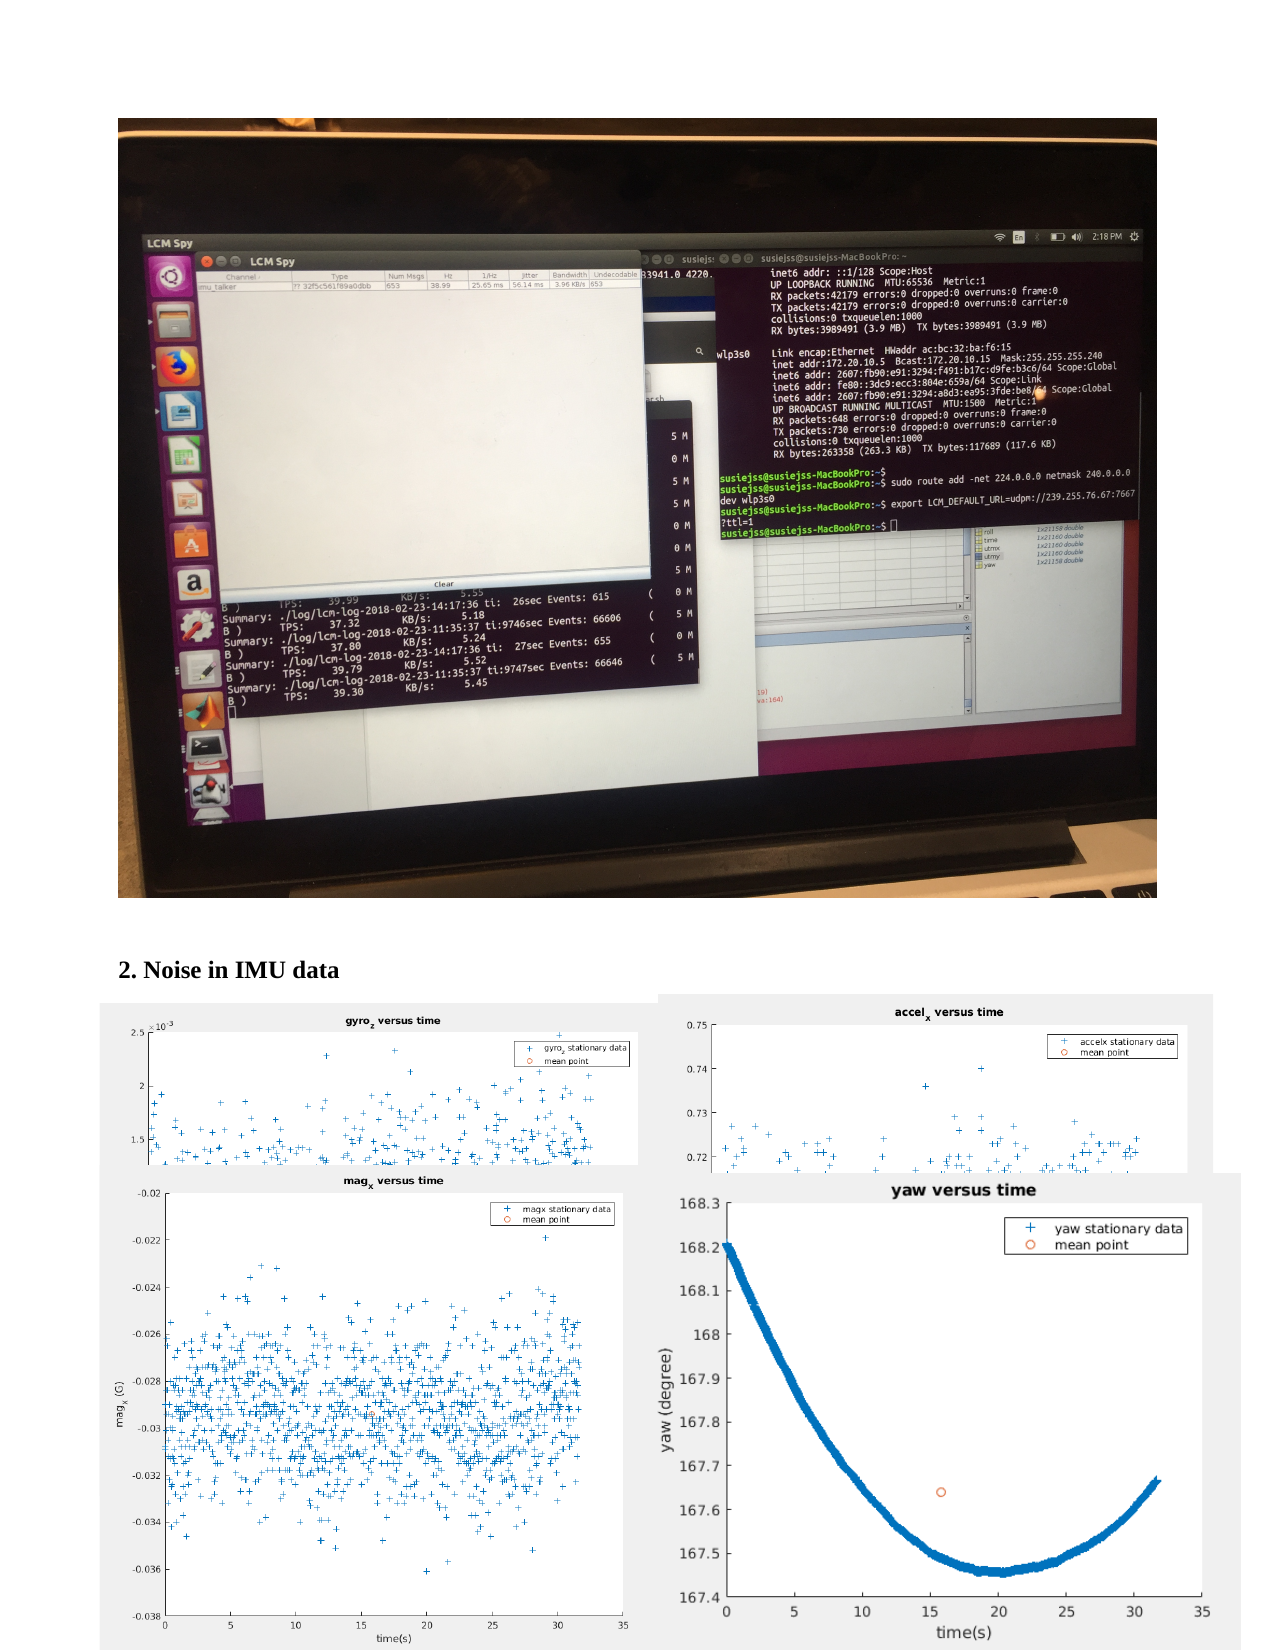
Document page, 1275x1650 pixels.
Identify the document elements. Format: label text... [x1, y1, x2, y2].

picture [99, 994, 1241, 1650]
picture [118, 118, 1157, 898]
text 2. Noise in IMU data [118, 955, 1157, 983]
